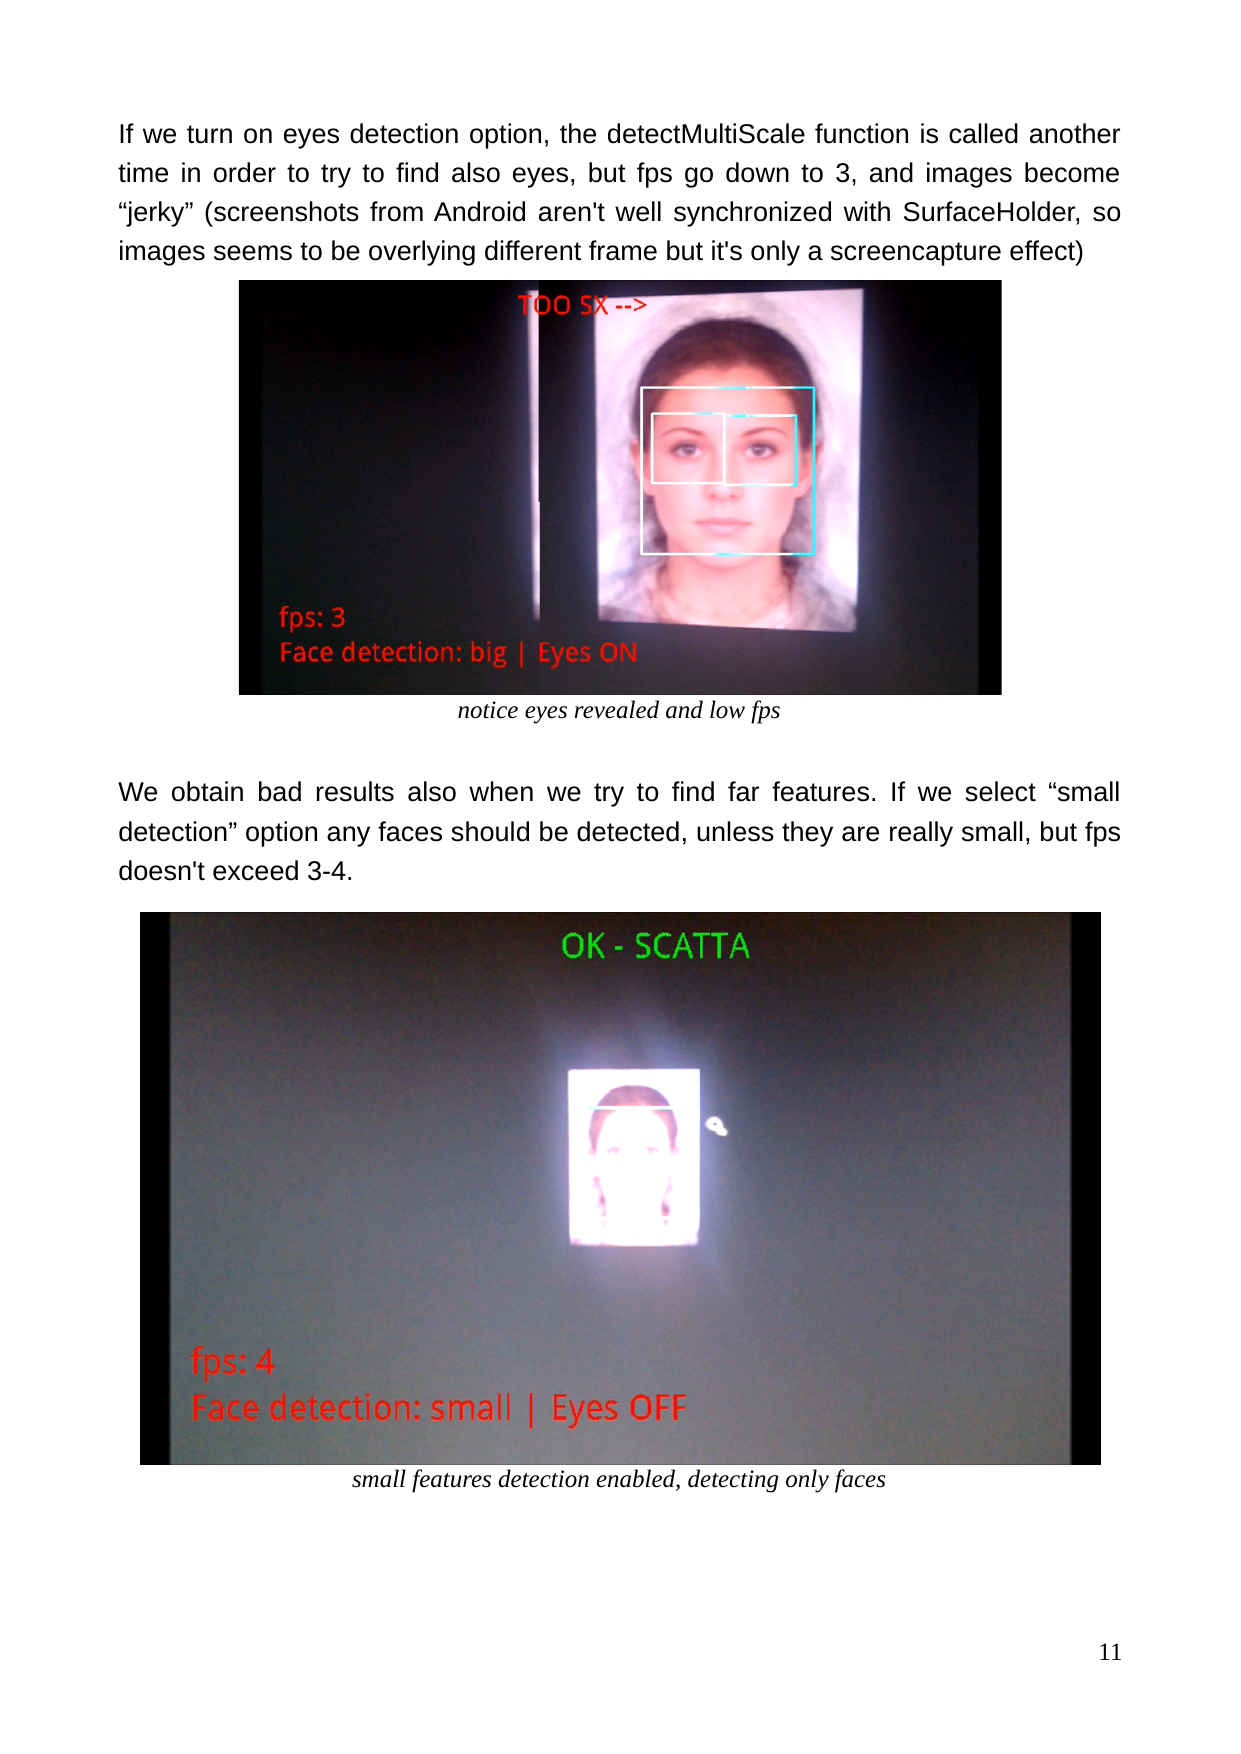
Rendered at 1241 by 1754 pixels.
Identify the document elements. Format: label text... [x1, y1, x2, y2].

text notice eyes revealed and low fps [239, 695, 1002, 724]
text If we turn on eyes detection option, the detectMultiScale function is called another time in order to try to find also eyes, but fps go down to 3, and images become “jerky” (screenshots from Android aren't well synchronized with SurfaceHolder, so images seems to be overlying different frame but it's only a screencapture effect) [118, 118, 1122, 267]
text small features detection enabled, detecting only faces [140, 1465, 1101, 1493]
text We obtain bad results also when we try to find far features. If we select “small detection” option any faces should be detected, unless they are really small, but fps doesn't exceed 3-4. [118, 776, 1122, 886]
picture [140, 912, 1101, 1465]
picture [238, 280, 1002, 695]
